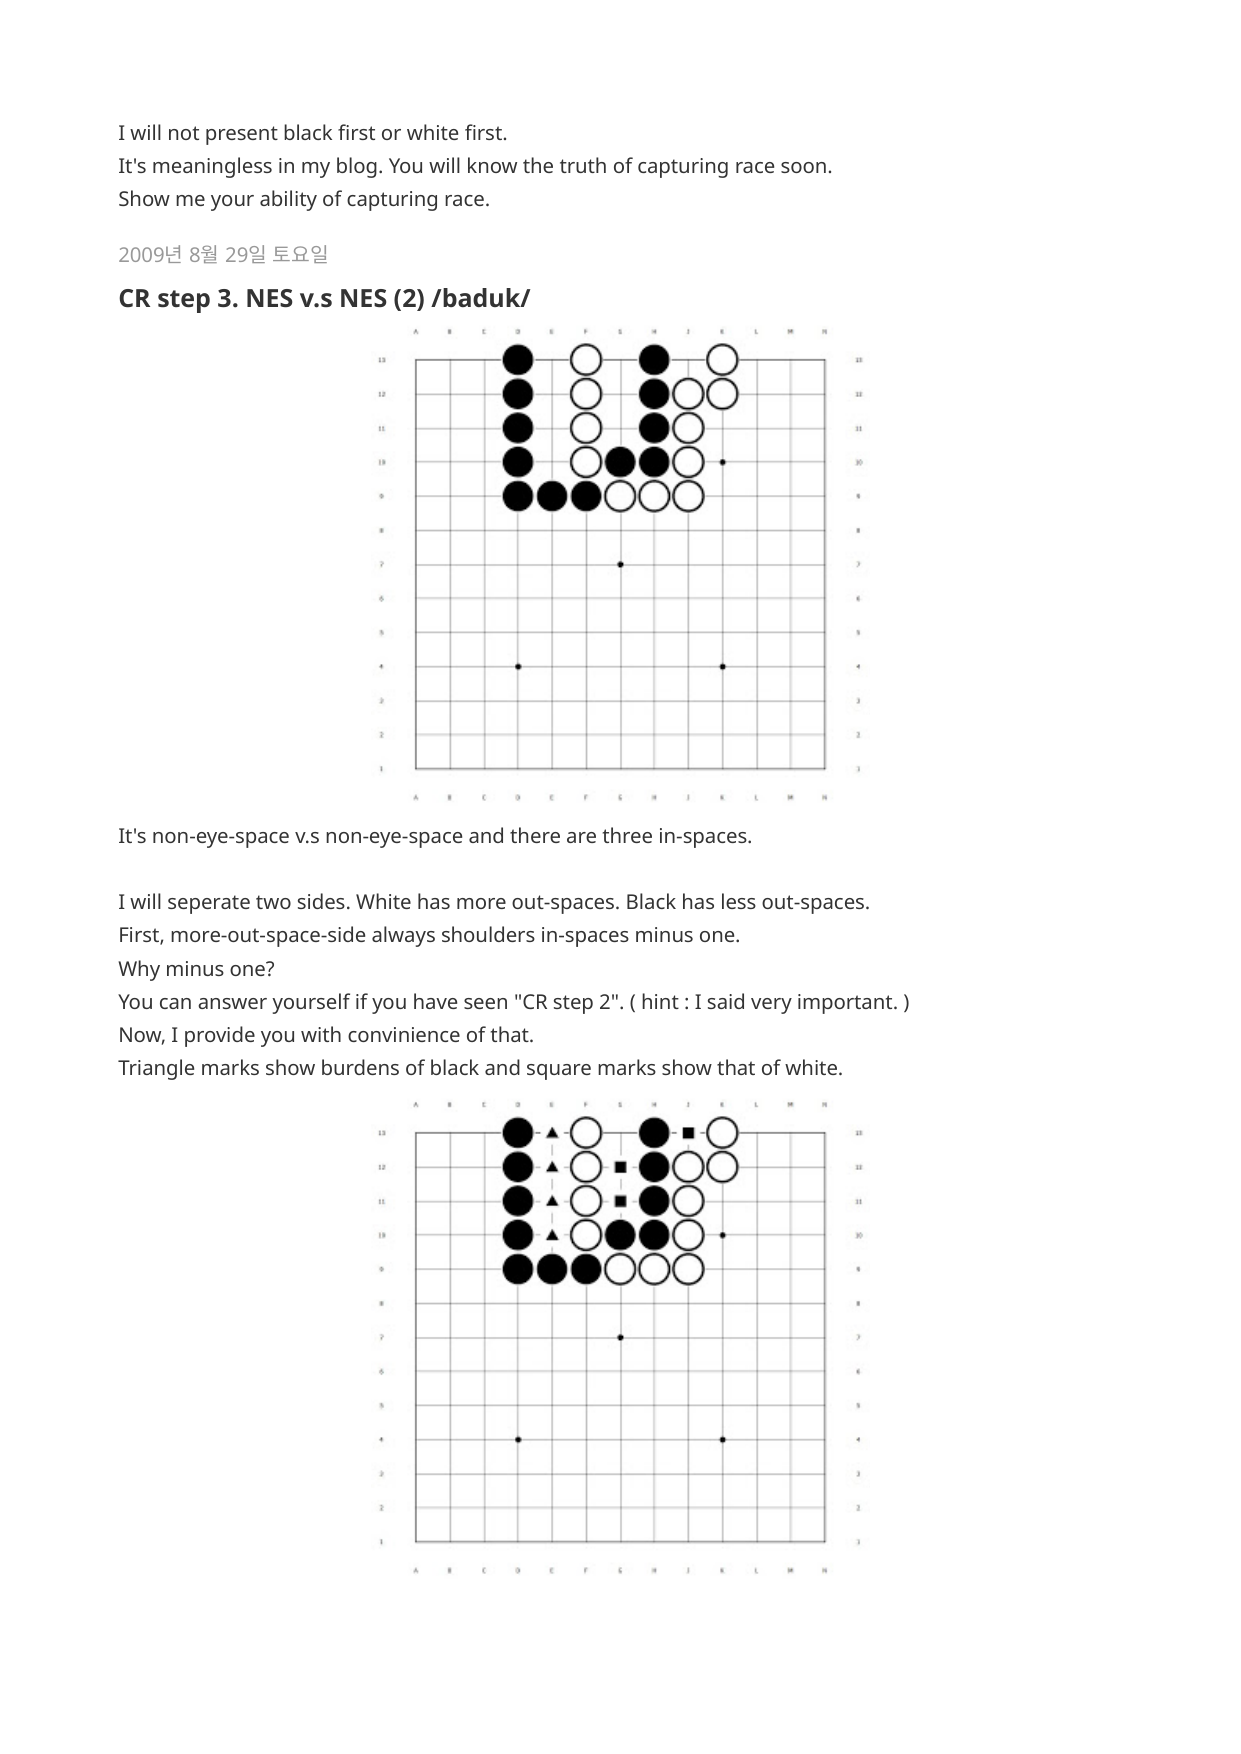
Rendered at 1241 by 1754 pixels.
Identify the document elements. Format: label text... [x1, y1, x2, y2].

subtitle 2009년 8월 29일 토요일 [118, 239, 1122, 268]
text I will not present black first or white first. It's meaningless in my blog. You will know the truth of capturing race soon. Show me your ability of capturing race. [118, 118, 1122, 212]
picture [371, 1088, 870, 1587]
picture [371, 316, 870, 815]
subtitle CR step 3. NES v.s NES (2) /baduk/ [118, 281, 1122, 315]
text It's non-eye-space v.s non-eye-space and there are three in-spaces. I will seperate two sides. White has more out-spaces. Black has less out-spaces. First, more-out-space-side always shoulders in-spaces minus one. Why minus one? You can answer yourself if you have seen "CR step 2". ( hint : I said very important. ) Now, I provide you with convinience of that. Triangle marks show burdens of black and square marks show that of white. [118, 821, 1122, 1082]
